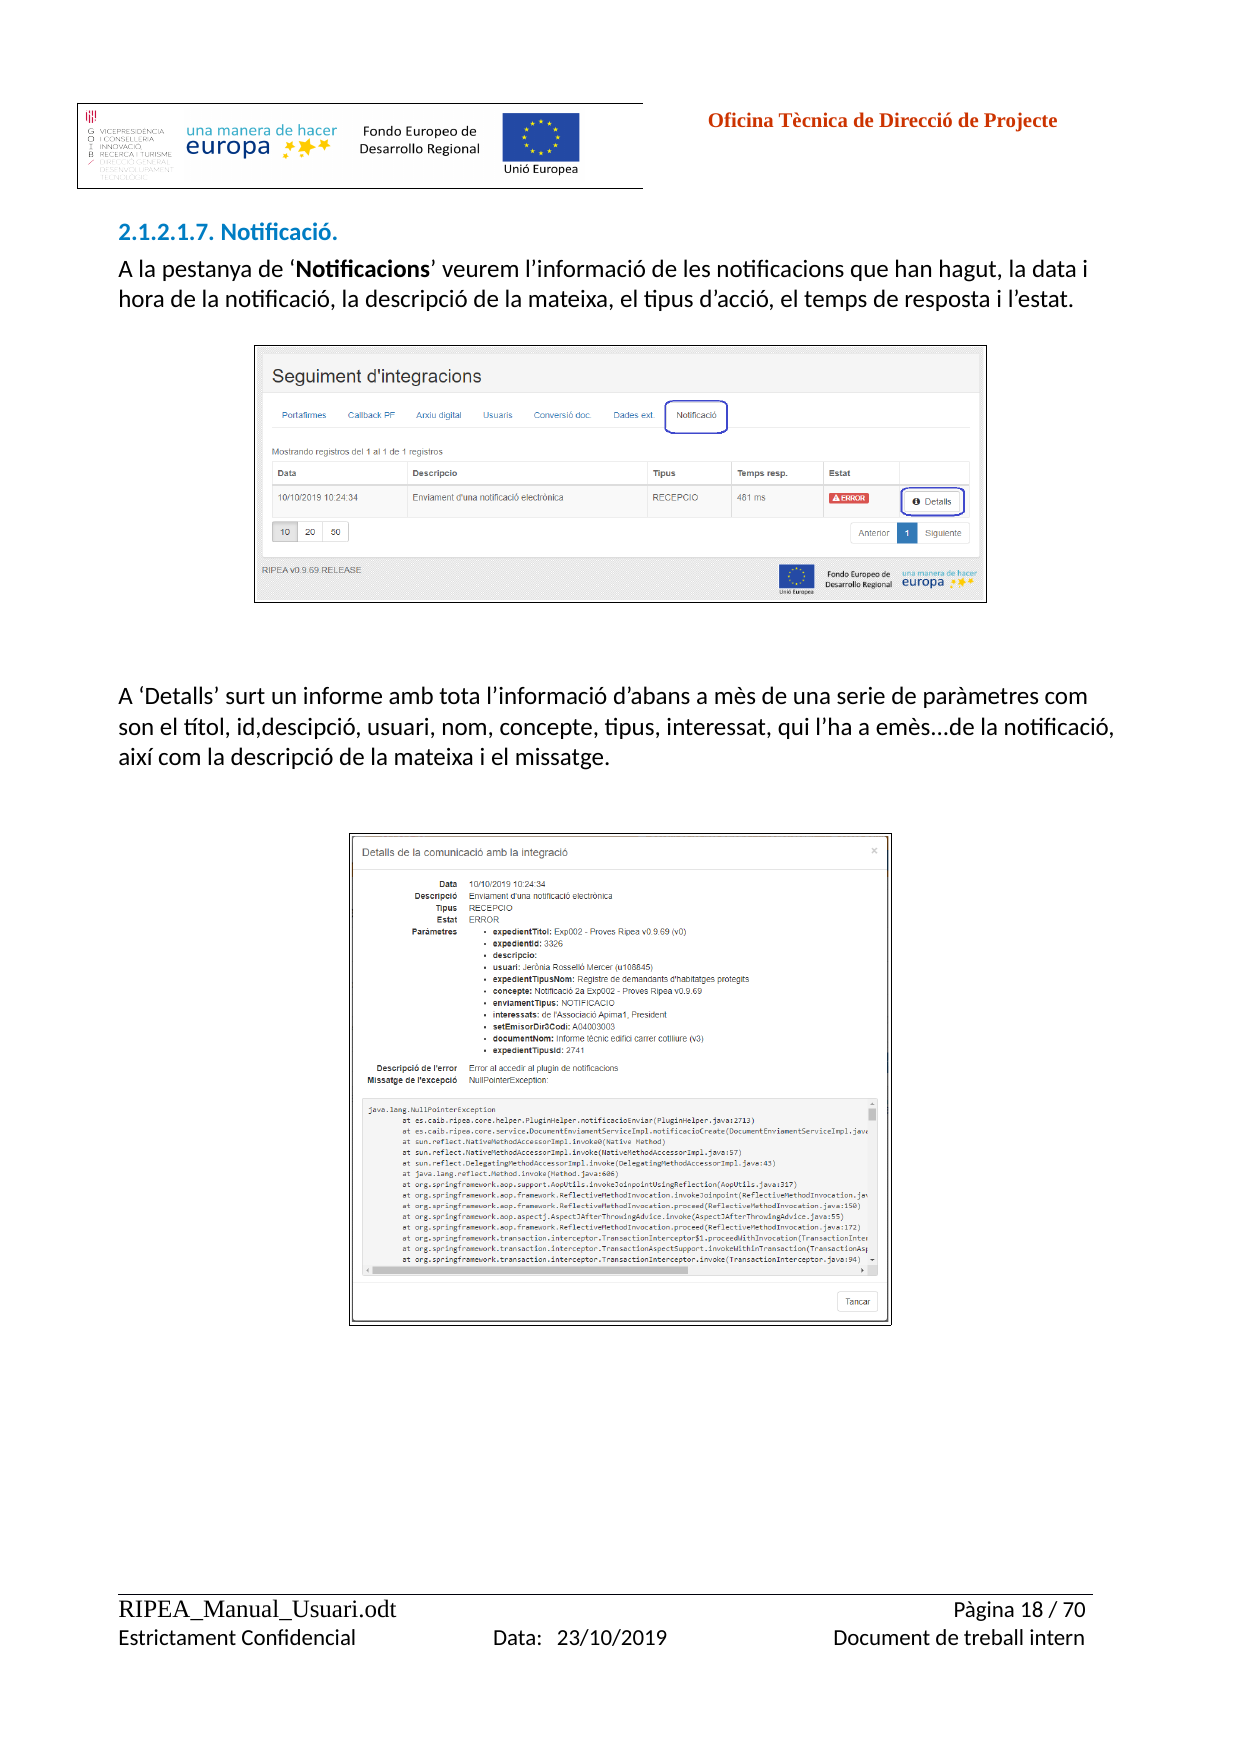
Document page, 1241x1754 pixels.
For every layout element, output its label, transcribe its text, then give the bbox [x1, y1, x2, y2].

picture [351, 836, 889, 1322]
picture [257, 347, 984, 600]
subtitle 2.1.2.1.7. Notificació. [118, 216, 1122, 247]
text A ‘Detalls’ surt un informe amb tota l’informació d’abans a mès de una serie de paràmetres com son el títol, id,descipció, usuari, nom, concepte, tipus, interessat, qui l’ha a emès...de la notificació, així com la descripció de la mateixa i el missatge. [118, 680, 1122, 772]
picture [82, 108, 178, 182]
text A la pestanya de ‘Notificacions’ veurem l’informació de les notificacions que han hagut, la data i hora de la notificació, la descripció de la mateixa, el tipus d’acció, el temps de resposta i l’estat. [118, 253, 1122, 314]
picture [184, 108, 585, 182]
